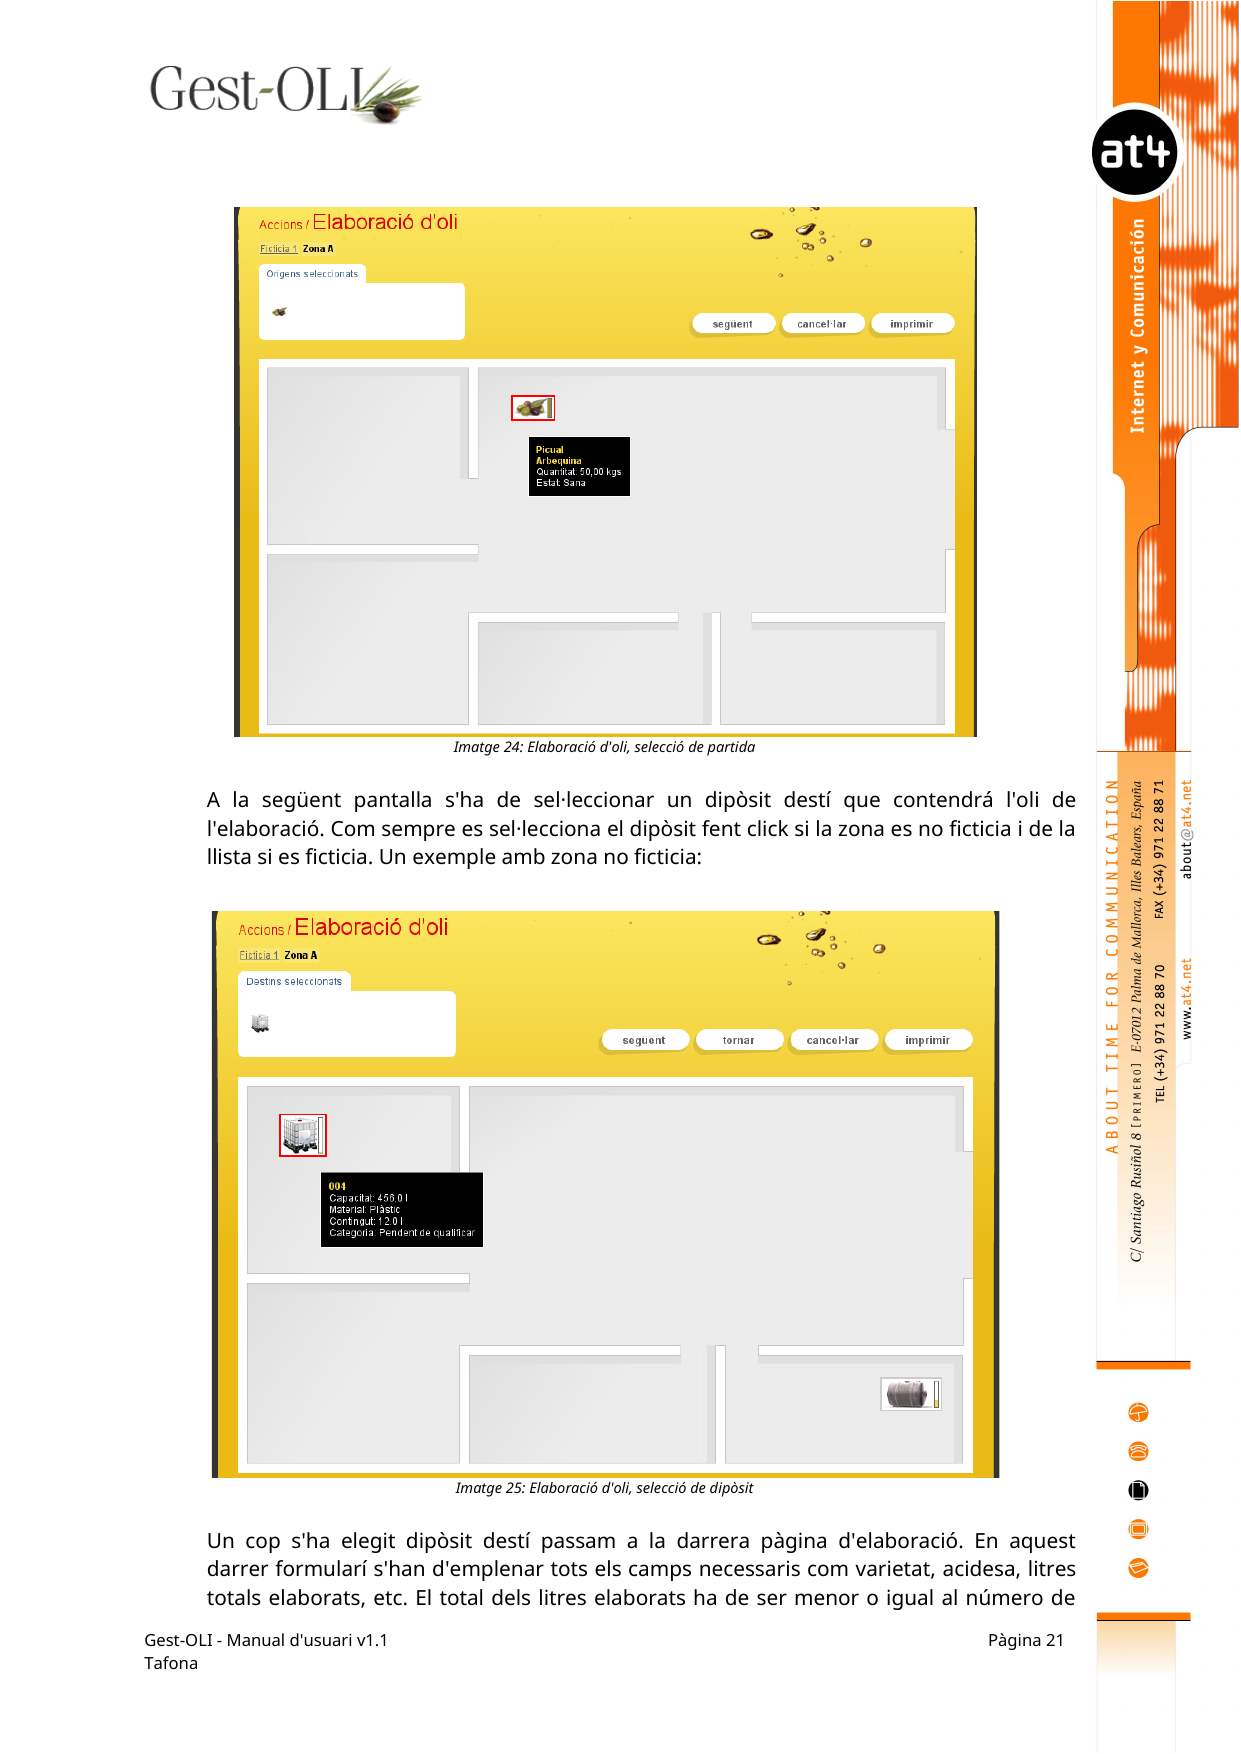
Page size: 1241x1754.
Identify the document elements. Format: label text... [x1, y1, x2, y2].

picture [1085, 1, 1239, 1753]
text Imatge 24: Elaboració d'oli, selecció de partida [234, 737, 977, 757]
picture [211, 911, 1000, 1478]
picture [149, 66, 423, 126]
text Imatge 25: Elaboració d'oli, selecció de dipòsit [212, 1478, 999, 1497]
text A la següent pantalla s'ha de sel·leccionar un dipòsit destí que contendrá l'oli de l'elaboració. Com sempre es sel·lecciona el dipòsit fent click si la zona es no ficticia i de la llista si es ficticia. Un exemple amb zona no ficticia: [207, 785, 1078, 871]
picture [234, 207, 977, 737]
text Un cop s'ha elegit dipòsit destí passam a la darrera pàgina d'elaboració. En aquest darrer formularí s'han d'emplenar tots els camps necessaris com varietat, acidesa, litres totals elaborats, etc. El total dels litres elaborats ha de ser menor o igual al número de [207, 1526, 1078, 1611]
